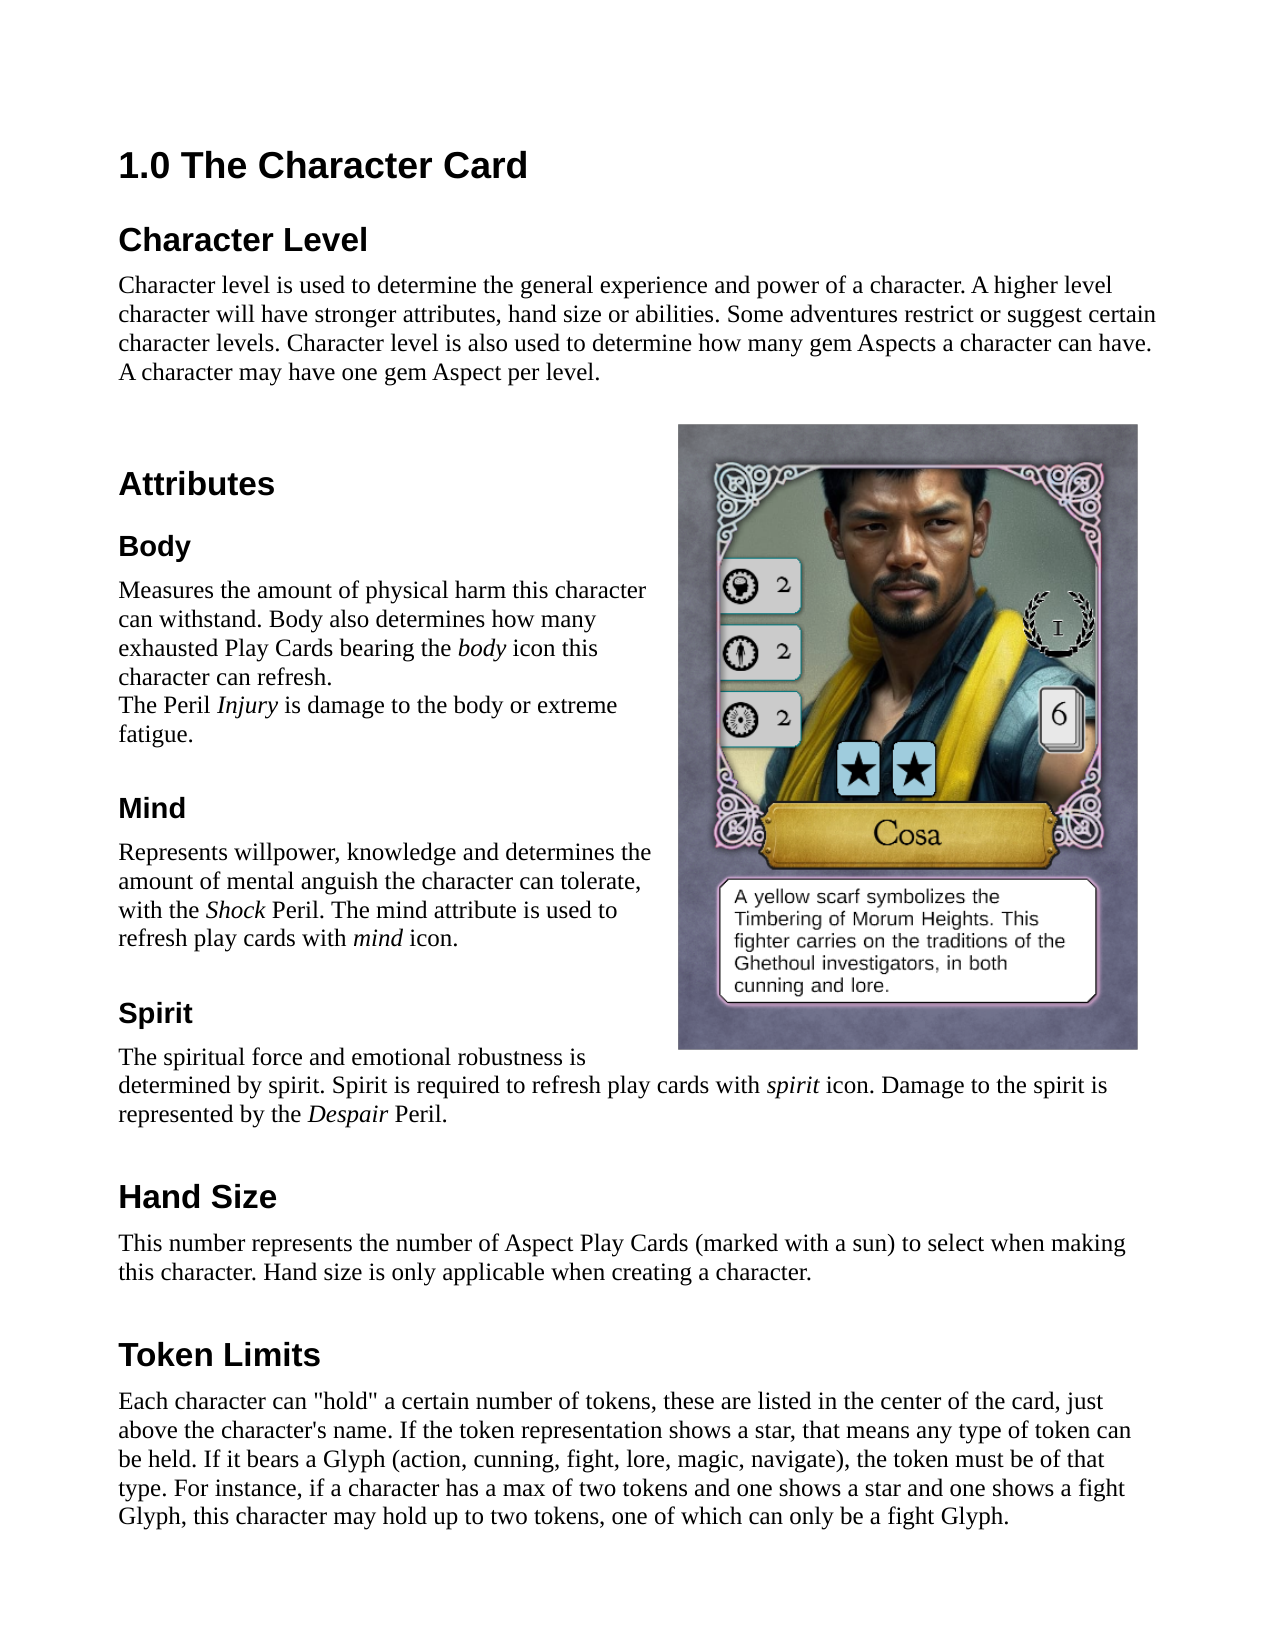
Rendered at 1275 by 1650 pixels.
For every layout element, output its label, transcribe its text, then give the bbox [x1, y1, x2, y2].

text Character level is used to determine the general experience and power of a character. A higher level character will have stronger attributes, hand size or abilities. Some adventures restrict or suggest certain character levels. Character level is also used to determine how many gem Aspects a character can have. A character may have one gem Aspect per level. [118, 271, 1157, 386]
subtitle Body [118, 529, 677, 563]
subtitle [1141, 996, 1157, 1029]
picture [677, 420, 1141, 1053]
text Represents willpower, knowledge and determines the amount of mental anguish the character can tolerate, with the Shock Peril. The mind attribute is used to refresh play cards with mind icon. [118, 837, 677, 952]
subtitle Token Limits [118, 1336, 1157, 1374]
subtitle Mind [118, 791, 677, 825]
subtitle Attributes [118, 464, 677, 502]
text Measures the amount of physical harm this character can withstand. Body also determines how many exhausted Play Cards bearing the body icon this character can refresh. [118, 575, 677, 690]
text The spiritual force and emotional robustness is determined by spirit. Spirit is required to refresh play cards with spirit icon. Damage to the spirit is represented by the Despair Peril. [118, 1042, 1157, 1128]
subtitle Hand Size [118, 1177, 1157, 1216]
subtitle Character Level [118, 219, 1157, 258]
subtitle 1.0 The Character Card [118, 143, 1157, 186]
text The Peril Injury is damage to the body or extreme fatigue. [118, 690, 677, 748]
text Each character can "hold" a certain number of tokens, these are listed in the center of the card, just above the character's name. If the token representation shows a star, that means any type of token can be held. If it bears a Glyph (action, cunning, fight, lore, magic, navigate), the token must be of that type. For instance, if a character has a max of two tokens and one shows a star and one shows a fight Glyph, this character may hold up to two tokens, one of which can only be a fight Glyph. [118, 1386, 1157, 1530]
subtitle Spirit [118, 996, 677, 1029]
subtitle [1141, 464, 1157, 502]
text This number represents the number of Aspect Play Cards (marked with a sun) to select when making this character. Hand size is only applicable when creating a character. [118, 1228, 1157, 1286]
subtitle [1141, 791, 1157, 825]
subtitle [1141, 529, 1157, 563]
